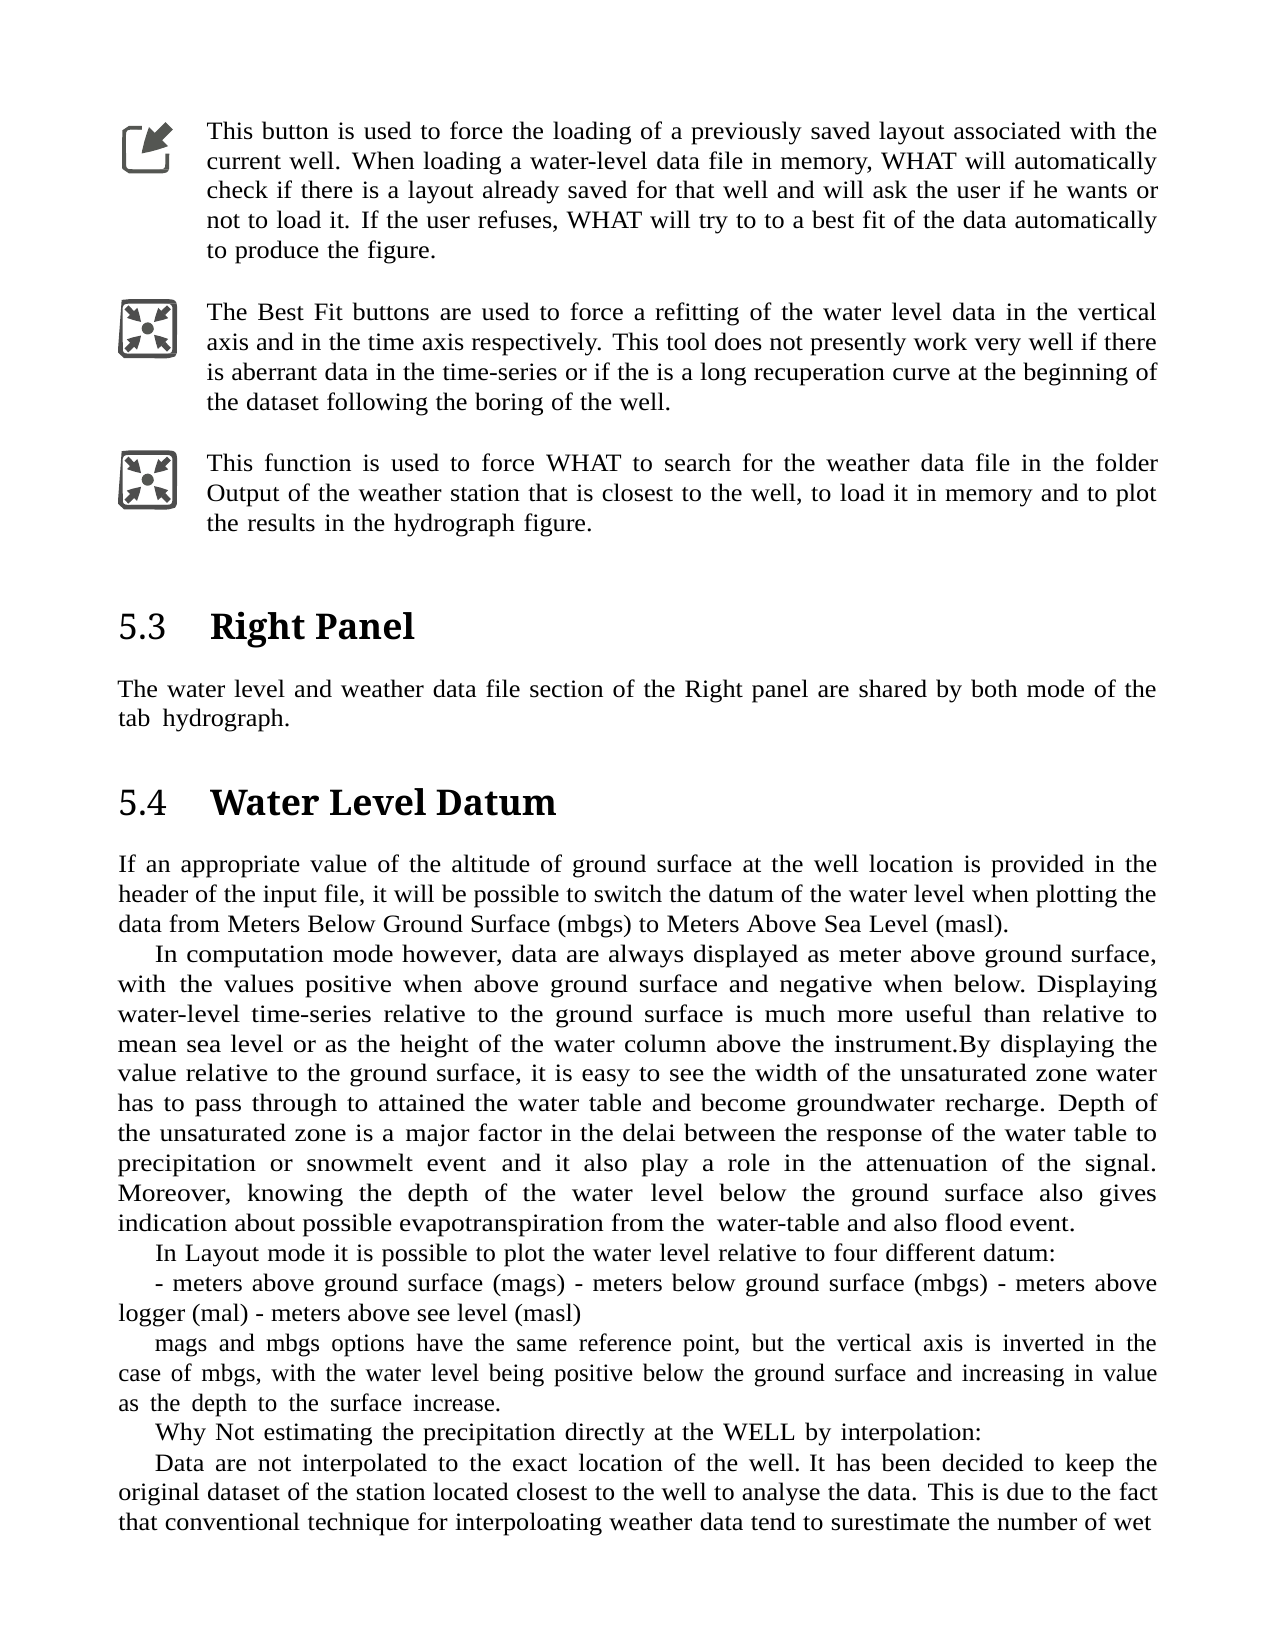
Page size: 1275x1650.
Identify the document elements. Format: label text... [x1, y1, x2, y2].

text The water level and weather data file section of the Right panel are shared by both mode of the tab hydrograph. [117, 674, 1157, 732]
text If an appropriate value of the altitude of ground surface at the well location is provided in the header of the input file, it will be possible to switch the datum of the water level when plotting the data from Meters Below Ground Surface (mbgs) to Meters Above Sea Level (masl). [118, 849, 1157, 938]
text This function is used to force WHAT to search for the weather data file in the folder Output of the weather station that is closest to the well, to load it in memory and to plot the results in the hydrograph figure. [206, 448, 1158, 537]
text In computation mode however, data are always displayed as meter above ground surface, with the values positive when above ground surface and negative when below. Displaying water-level time-series relative to the ground surface is much more useful than relative to mean sea level or as the height of the water column above the instrument.By displaying the value relative to the ground surface, it is easy to see the width of the unsaturated zone water has to pass through to attained the water table and become groundwater recharge. Depth of the unsaturated zone is a major factor in the delai between the response of the water table to precipitation or snowmelt event and it also play a role in the attenuation of the signal. Moreover, knowing the depth of the water level below the ground surface also gives indication about possible evapotranspiration from the water-table and also flood event. [117, 939, 1158, 1237]
text Why Not estimating the precipitation directly at the WELL by interpolation: [155, 1417, 1169, 1446]
list Water Level Datum [118, 777, 1169, 826]
text The Best Fit buttons are used to force a refitting of the water level data in the vertical axis and in the time axis respectively. This tool does not presently work very well if there is aberrant data in the time-series or if the is a long recuperation curve at the beginning of the dataset following the boring of the well. [206, 297, 1157, 415]
text In Layout mode it is possible to plot the water level relative to four different datum: [155, 1238, 1169, 1267]
list Right Panel [118, 602, 1169, 650]
text - meters above ground surface (mags) - meters below ground surface (mbgs) - meters above logger (mal) - meters above see level (masl) [118, 1268, 1157, 1327]
text Data are not interpolated to the exact location of the well. It has been decided to keep the original dataset of the station located closest to the well to analyse the data. This is due to the fact that conventional technique for interpoloating weather data tend to surestimate the number of wet [118, 1448, 1158, 1536]
text mags and mbgs options have the same reference point, but the vertical axis is inverted in the case of mbgs, with the water level being positive below the ground surface and increasing in value as the depth to the surface increase. [118, 1328, 1157, 1416]
text This button is used to force the loading of a previously saved layout associated with the current well. When loading a water-level data file in memory, WHAT will automatically check if there is a layout already saved for that well and will ask the user if he wants or not to load it. If the user refuses, WHAT will try to to a best fit of the data automatically to produce the figure. [206, 116, 1158, 264]
